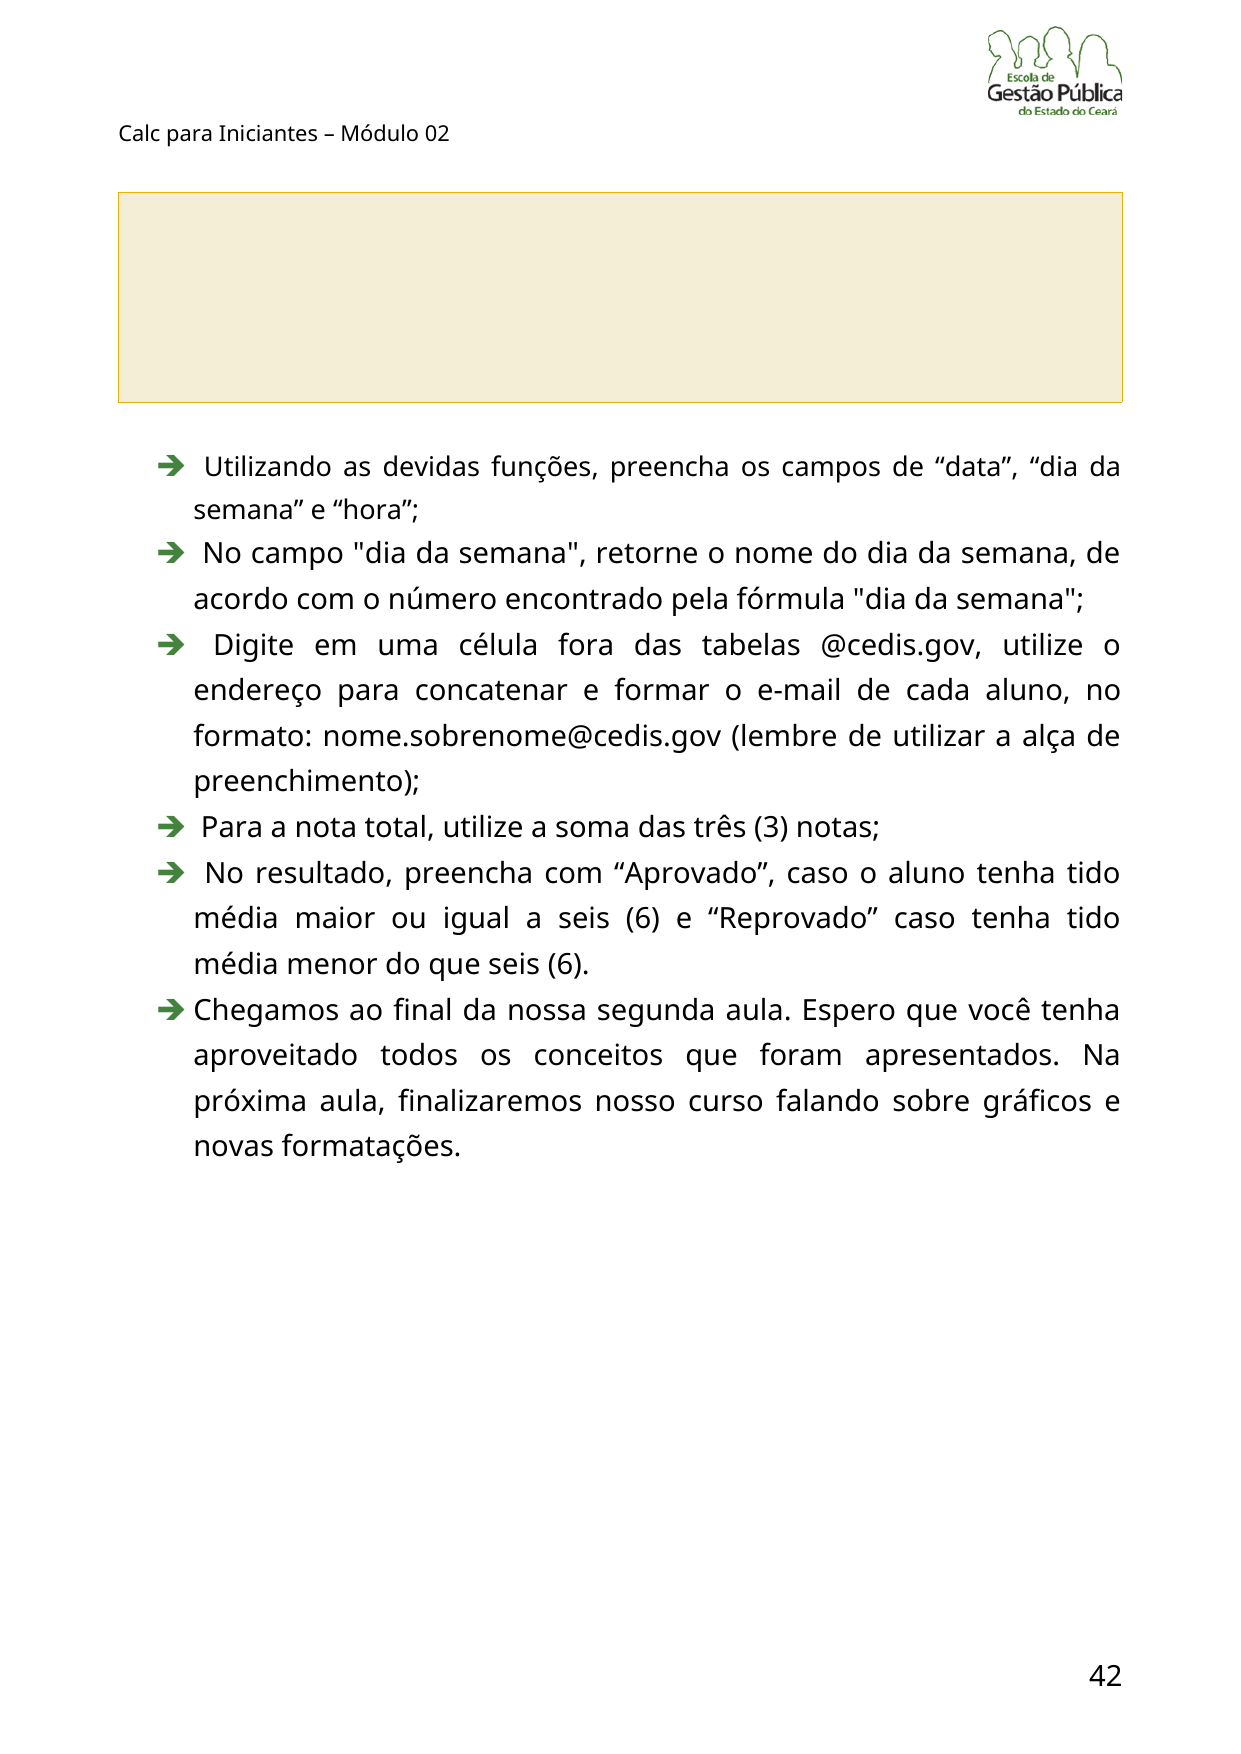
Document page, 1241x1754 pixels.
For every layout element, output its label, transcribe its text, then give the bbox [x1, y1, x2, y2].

list Chegamos ao final da nossa segunda aula. Espero que você tenha aproveitado todos os conceitos que foram apresentados. Na próxima aula, finalizaremos nosso curso falando sobre gráficos e novas formatações. [156, 989, 1122, 1165]
list No resultado, preencha com “Aprovado”, caso o aluno tenha tido média maior ou igual a seis (6) e “Reprovado” caso tenha tido média menor do que seis (6). [156, 852, 1122, 983]
list Para a nota total, utilize a soma das três (3) notas; [156, 806, 1122, 846]
picture [118, 26, 1123, 115]
list Utilizando as devidas funções, preencha os campos de “data”, “dia da semana” e “hora”; [156, 448, 1122, 527]
table_cell Vamos agora colocar em prática os conceitos aprendidos até o momento. Abra seu LibreOffice Calc e resolva a planilha abaixo: [119, 193, 1122, 402]
list No campo "dia da semana", retorne o nome do dia da semana, de acordo com o número encontrado pela fórmula "dia da semana"; [156, 532, 1122, 618]
list Digite em uma célula fora das tabelas @cedis.gov, utilize o endereço para concatenar e formar o e-mail de cada aluno, no formato: nome.sobrenome@cedis.gov (lembre de utilizar a alça de preenchimento); [156, 624, 1122, 800]
